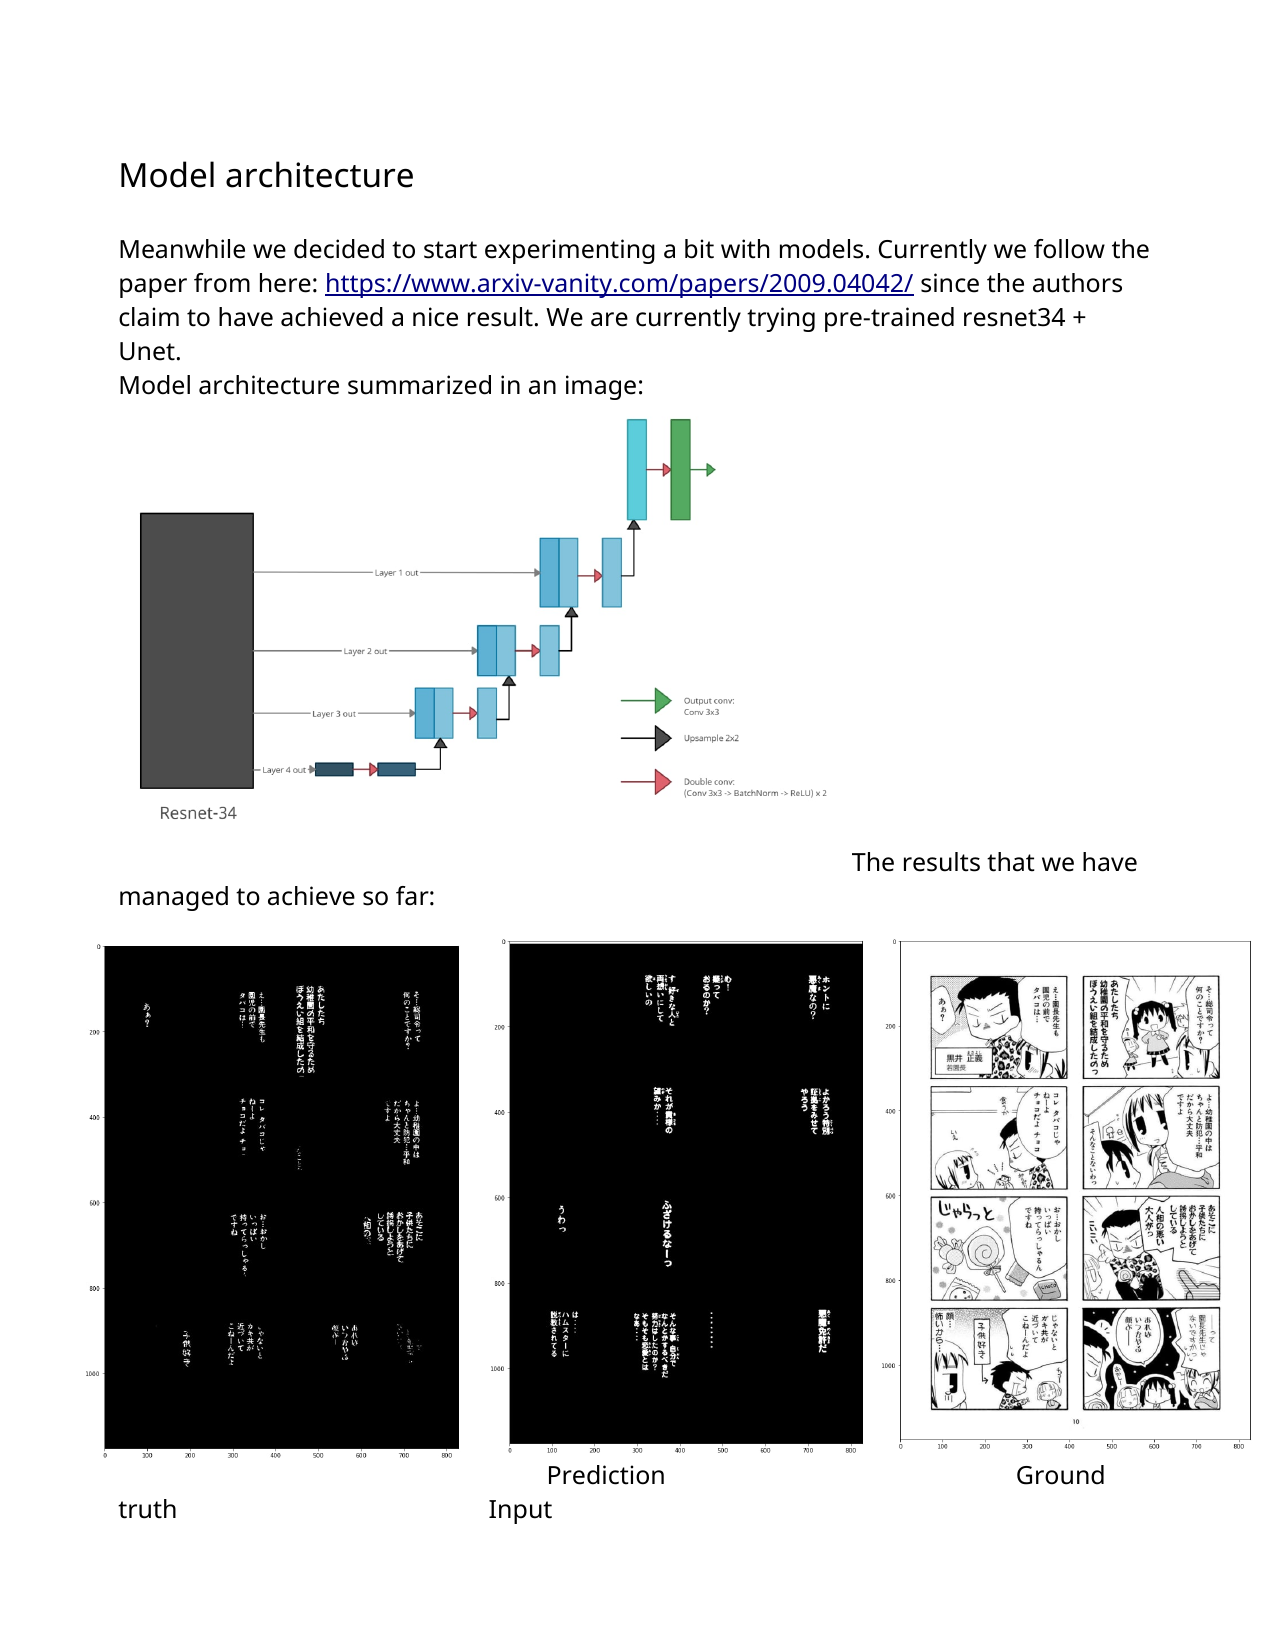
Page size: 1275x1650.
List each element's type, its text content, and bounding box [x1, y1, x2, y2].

text Prediction Ground truth Input [118, 1458, 1157, 1526]
picture [877, 936, 1254, 1453]
text The results that we have managed to achieve so far: [118, 845, 1157, 913]
text Model architecture [118, 152, 1157, 198]
picture [486, 936, 866, 1457]
picture [128, 407, 852, 869]
text Meanwhile we decided to start experimenting a bit with models. Currently we follow the paper from here: https://www.arxiv-vanity.com/papers/2009.04042/ since the authors claim to have achieved a nice result. We are currently trying pre-trained resnet34 + Unet. [118, 232, 1157, 368]
picture [81, 940, 462, 1462]
text Model architecture summarized in an image: [118, 368, 1157, 402]
